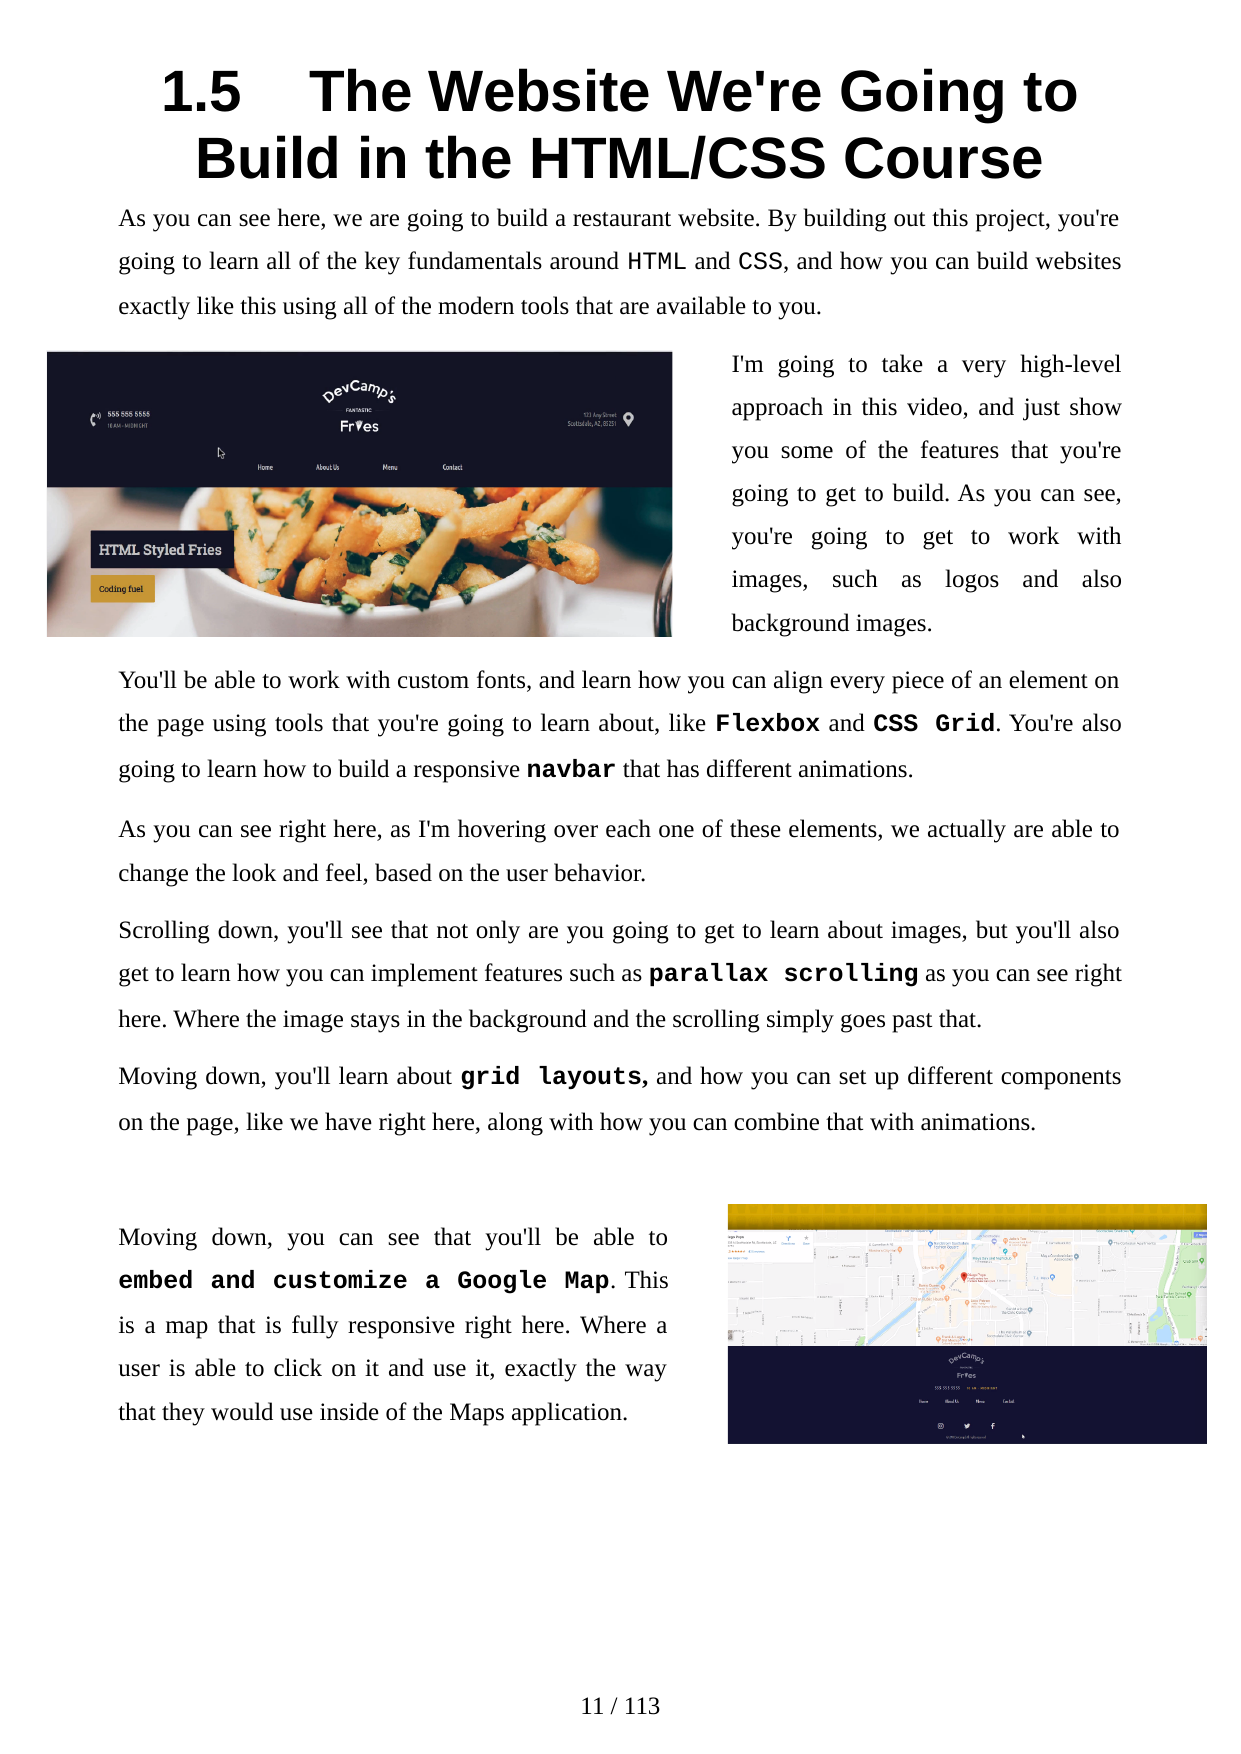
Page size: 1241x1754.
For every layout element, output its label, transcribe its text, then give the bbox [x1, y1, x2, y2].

picture [727, 1204, 1207, 1444]
title 1.5 The Website We're Going to Build in the HTML/CSS Course [118, 56, 1122, 190]
text Moving down, you can see that you'll be able to embed and customize a Google Map. This is a map that is fully responsive right here. Where a user is able to click on it and use it, exactly the way that they would use inside of the Maps application. [118, 1222, 727, 1425]
text As you can see here, we are going to build a restaurant website. By building out this project, you're going to learn all of the key fundamentals around HTML and CSS, and how you can build websites exactly like this using all of the modern tools that are available to you. [118, 203, 1122, 320]
text As you can see right here, as I'm hovering over each one of these elements, we actually are able to change the look and feel, based on the user behavior. [118, 814, 1122, 886]
text Scrolling down, you'll see that not only are you going to get to learn about images, but you'll also get to learn how you can implement features such as parallax scrolling as you can see right here. Where the image stays in the background and the scrolling simply goes past that. [118, 915, 1122, 1032]
text I'm going to take a very high-level approach in this video, and just show you some of the features that you're going to get to build. As you can see, you're going to get to work with images, such as logos and also background images. [118, 349, 1122, 636]
text You'll be able to work with custom fonts, and learn how you can align every piece of an element on the page using tools that you're going to learn about, like Flexbox and CSS Grid. You're also going to learn how to build a responsive navbar that has different animations. [118, 665, 1122, 784]
picture [46, 350, 673, 637]
text Moving down, you'll learn about grid layouts, and how you can set up different components on the page, like we have right here, along with how you can combine that with animations. [118, 1061, 1122, 1135]
